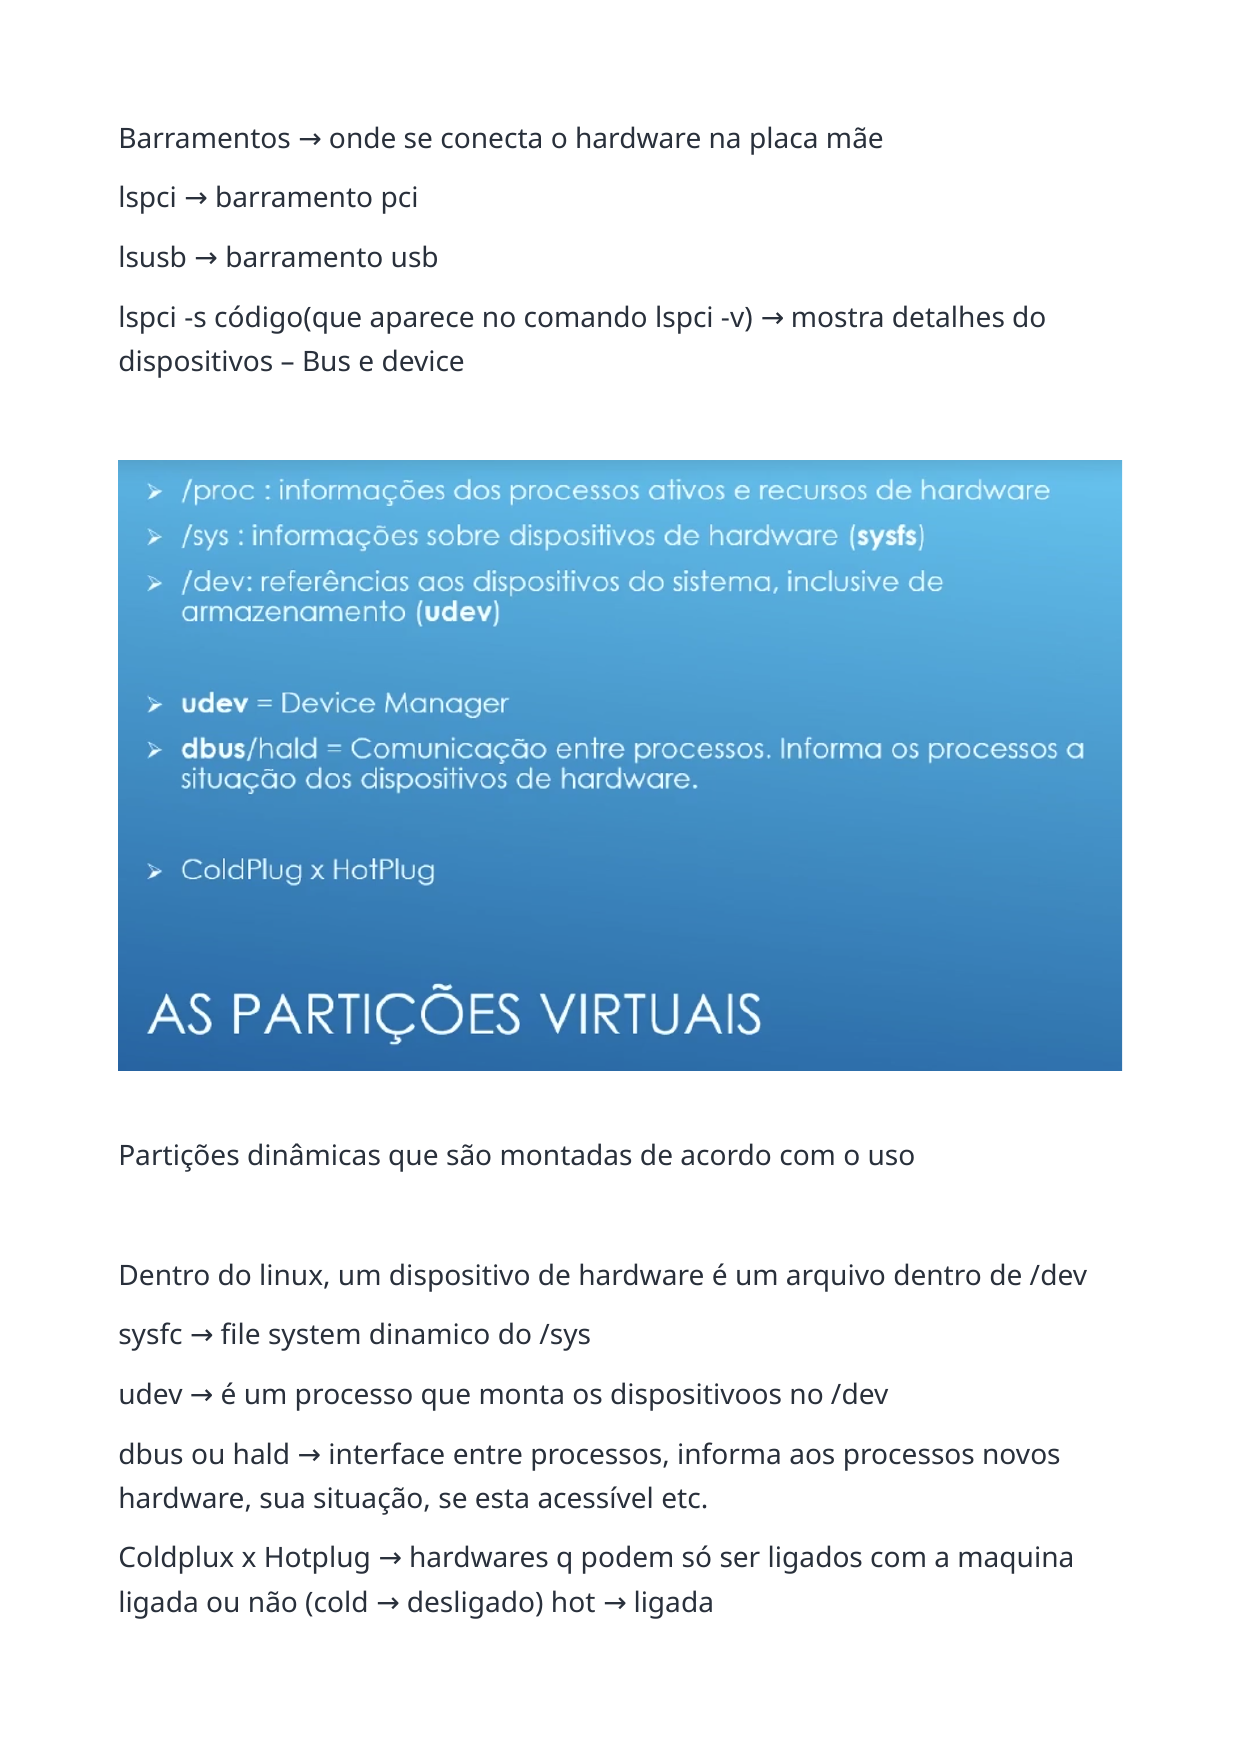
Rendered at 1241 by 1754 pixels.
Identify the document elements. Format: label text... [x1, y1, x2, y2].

text Coldplux x Hotplug → hardwares q podem só ser ligados com a maquina ligada ou não (cold → desligado) hot → ligada [118, 1538, 1122, 1620]
text lspci -s código(que aparece no comando lspci -v) → mostra detalhes do dispositivos – Bus e device [118, 297, 1122, 379]
text dbus ou hald → interface entre processos, informa aos processos novos hardware, sua situação, se esta acessível etc. [118, 1434, 1122, 1516]
text udev → é um processo que monta os dispositivoos no /dev [118, 1374, 1122, 1413]
picture [118, 460, 1123, 1071]
text lspci → barramento pci [118, 178, 1122, 216]
text Dentro do linux, um dispositivo de hardware é um arquivo dentro de /dev [118, 1255, 1122, 1293]
text sysfc → file system dinamico do /sys [118, 1315, 1122, 1353]
text Barramentos → onde se conecta o hardware na placa mãe [118, 118, 1122, 156]
text lsusb → barramento usb [118, 237, 1122, 276]
text Partições dinâmicas que são montadas de acordo com o uso [118, 1136, 1122, 1174]
